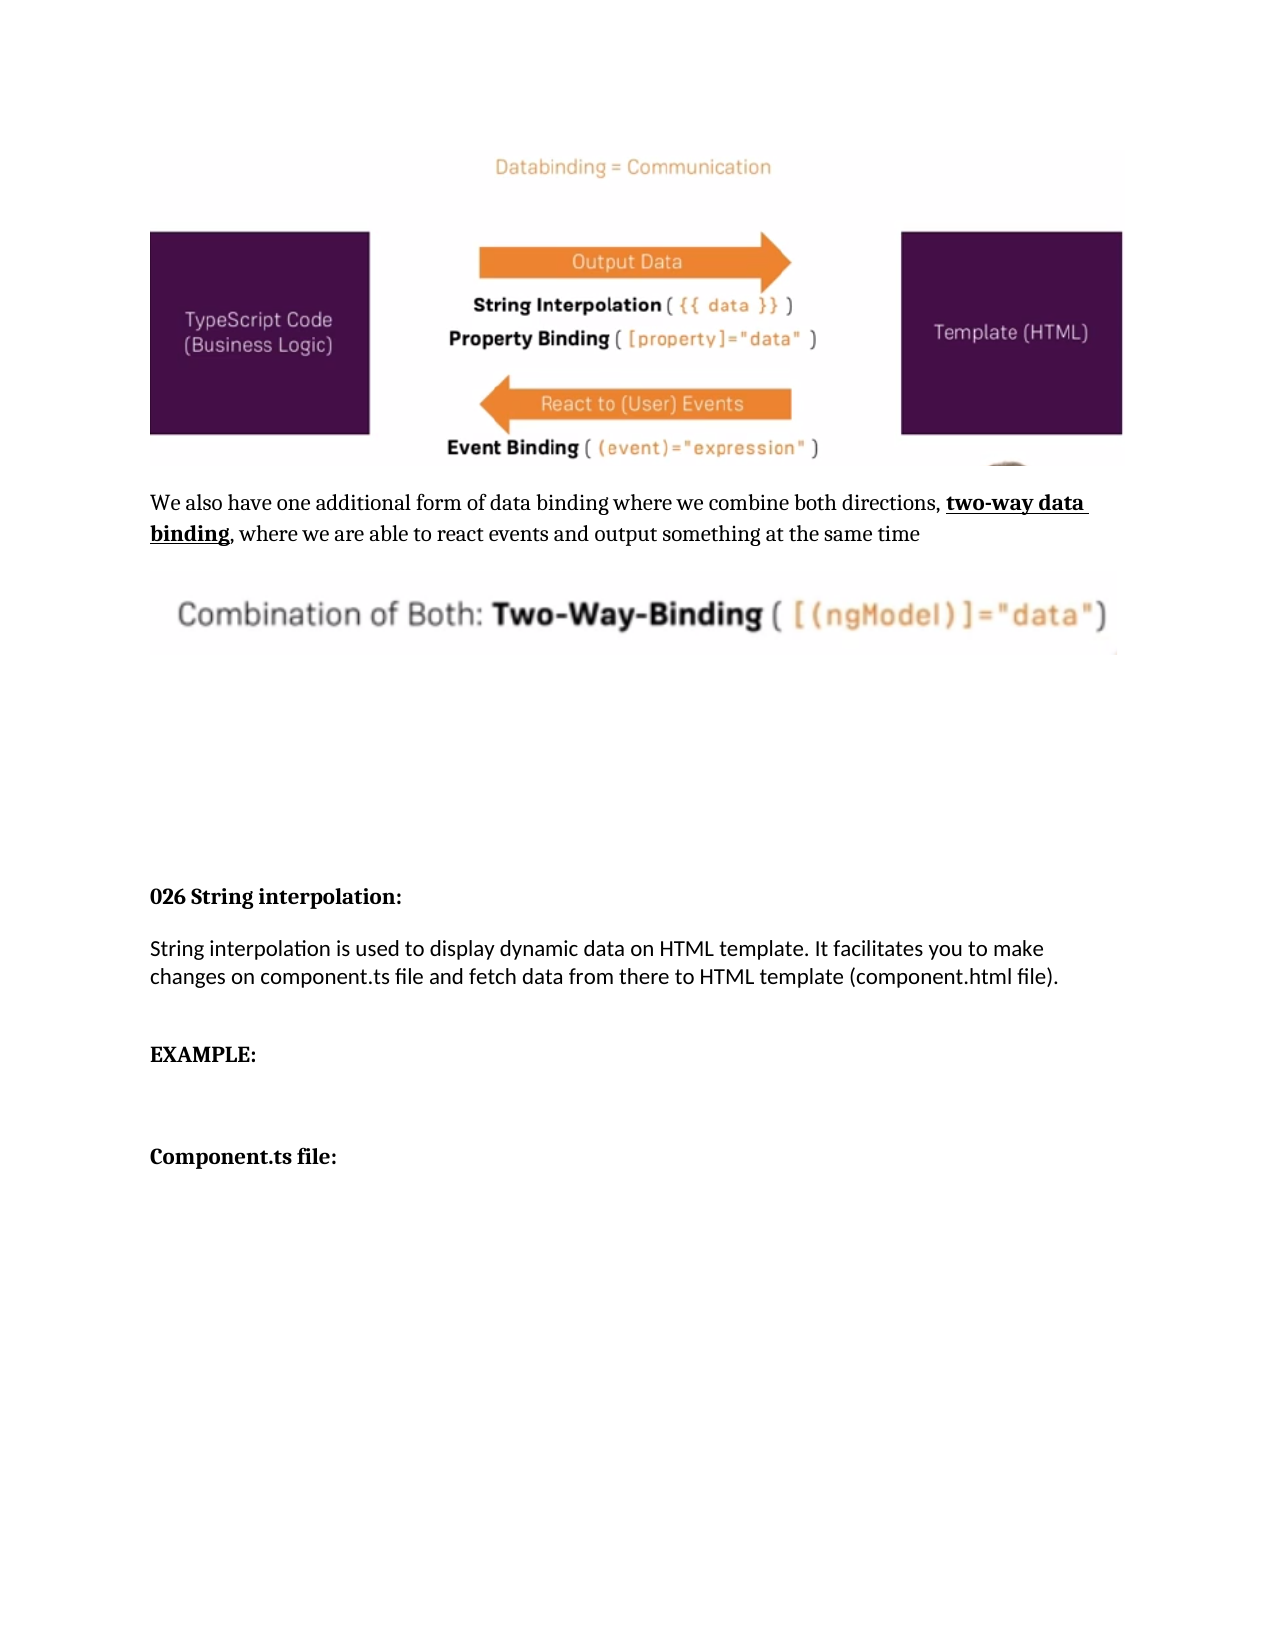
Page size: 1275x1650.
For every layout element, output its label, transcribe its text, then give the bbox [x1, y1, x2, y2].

subtitle 026 String interpolation: [150, 883, 1125, 910]
text We also have one additional form of data binding where we combine both directions, two-way data binding, where we are able to react events and output something at the same time [150, 490, 1125, 547]
text String interpolation is used to display dynamic data on HTML template. It facilitates you to make changes on component.ts file and fetch data from there to HTML template (component.html file). [150, 934, 1125, 991]
subtitle EXAMPLE: [150, 1042, 1125, 1068]
picture [150, 571, 1118, 655]
subtitle Component.ts file: [150, 1144, 1125, 1170]
picture [150, 150, 1125, 466]
